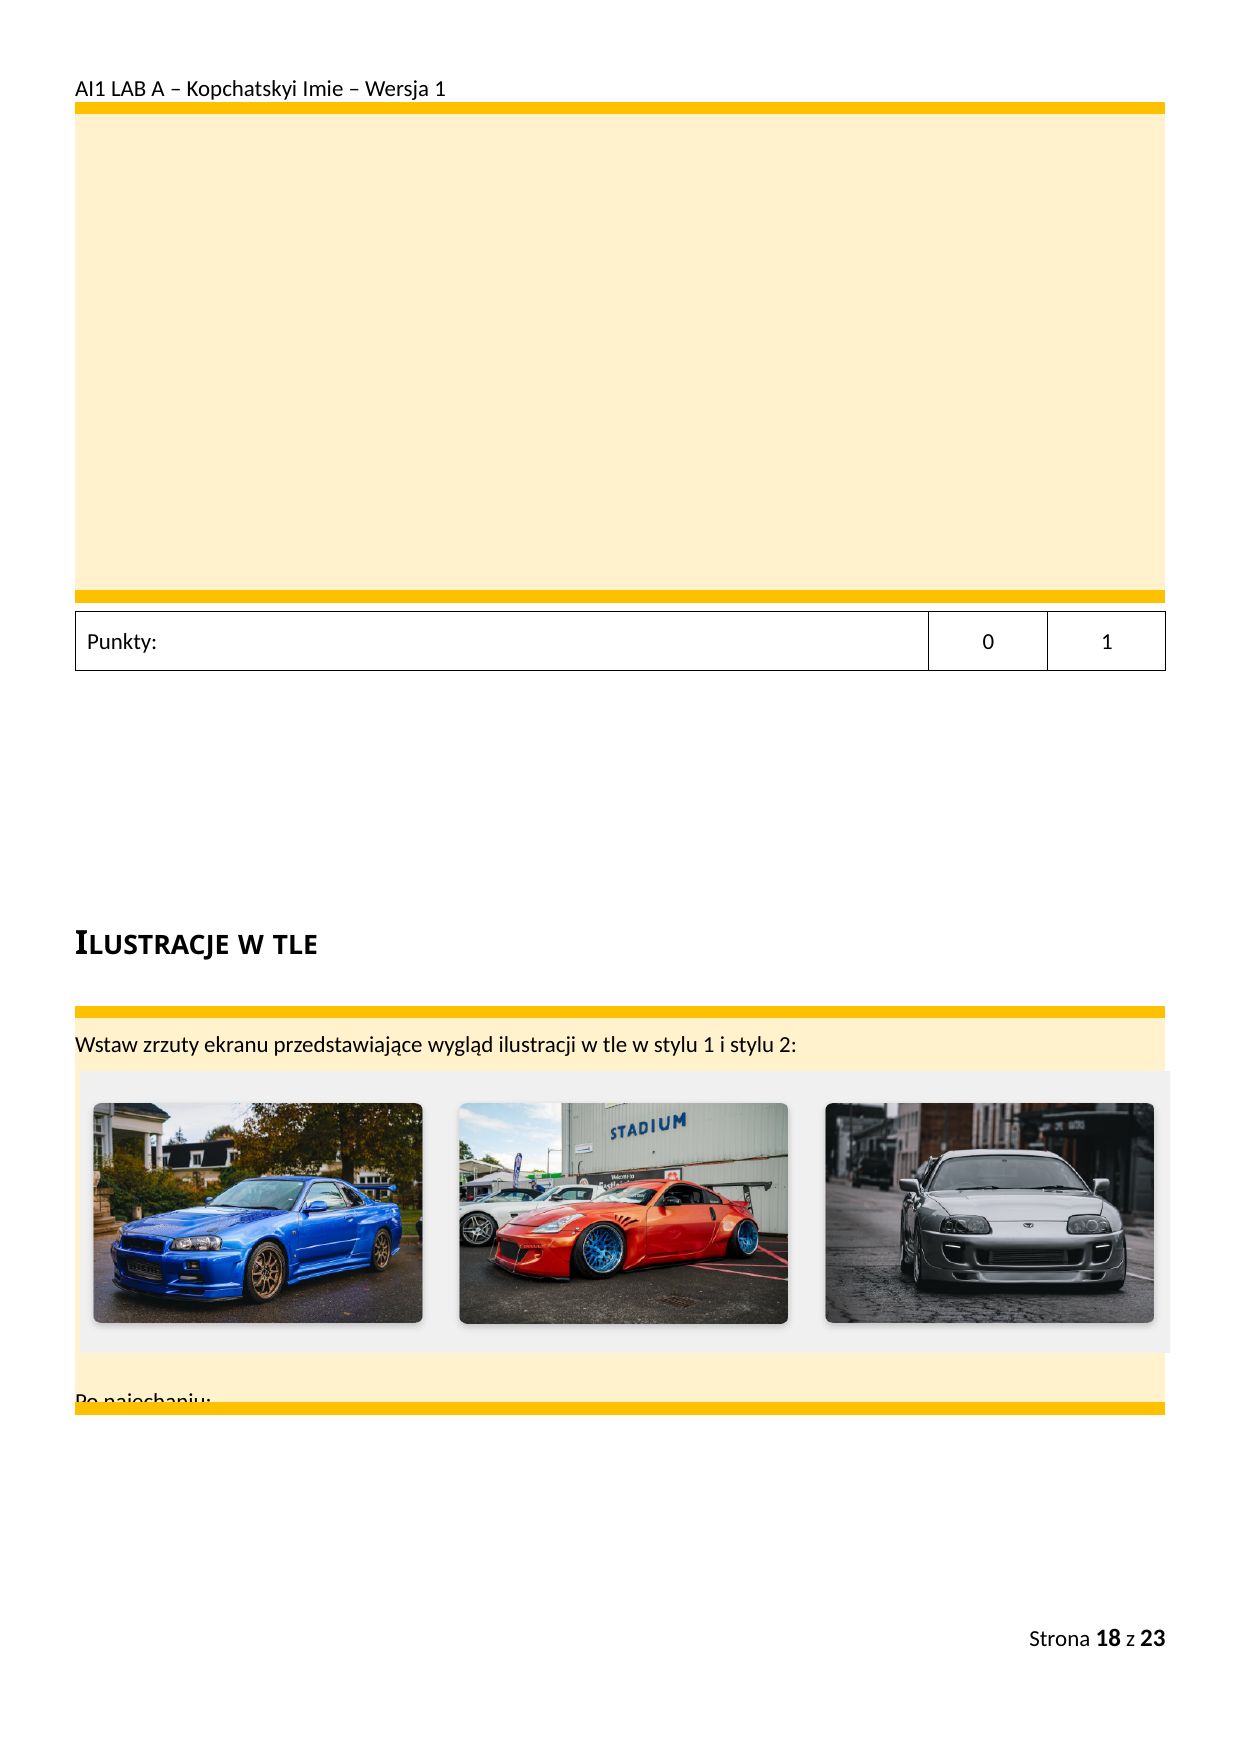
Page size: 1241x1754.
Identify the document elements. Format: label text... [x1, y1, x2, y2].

table_header 0 [929, 612, 1047, 670]
table_header 1 [1048, 612, 1165, 670]
text Po najechaniu: [75, 1362, 1165, 1402]
subtitle Ilustracje w tle [75, 919, 1165, 964]
text Wstaw zrzuty ekranu przedstawiające wygląd ilustracji w tle w stylu 1 i stylu 2: [75, 1018, 1165, 1036]
table_header Punkty: [76, 612, 928, 670]
picture [80, 1071, 1171, 1353]
